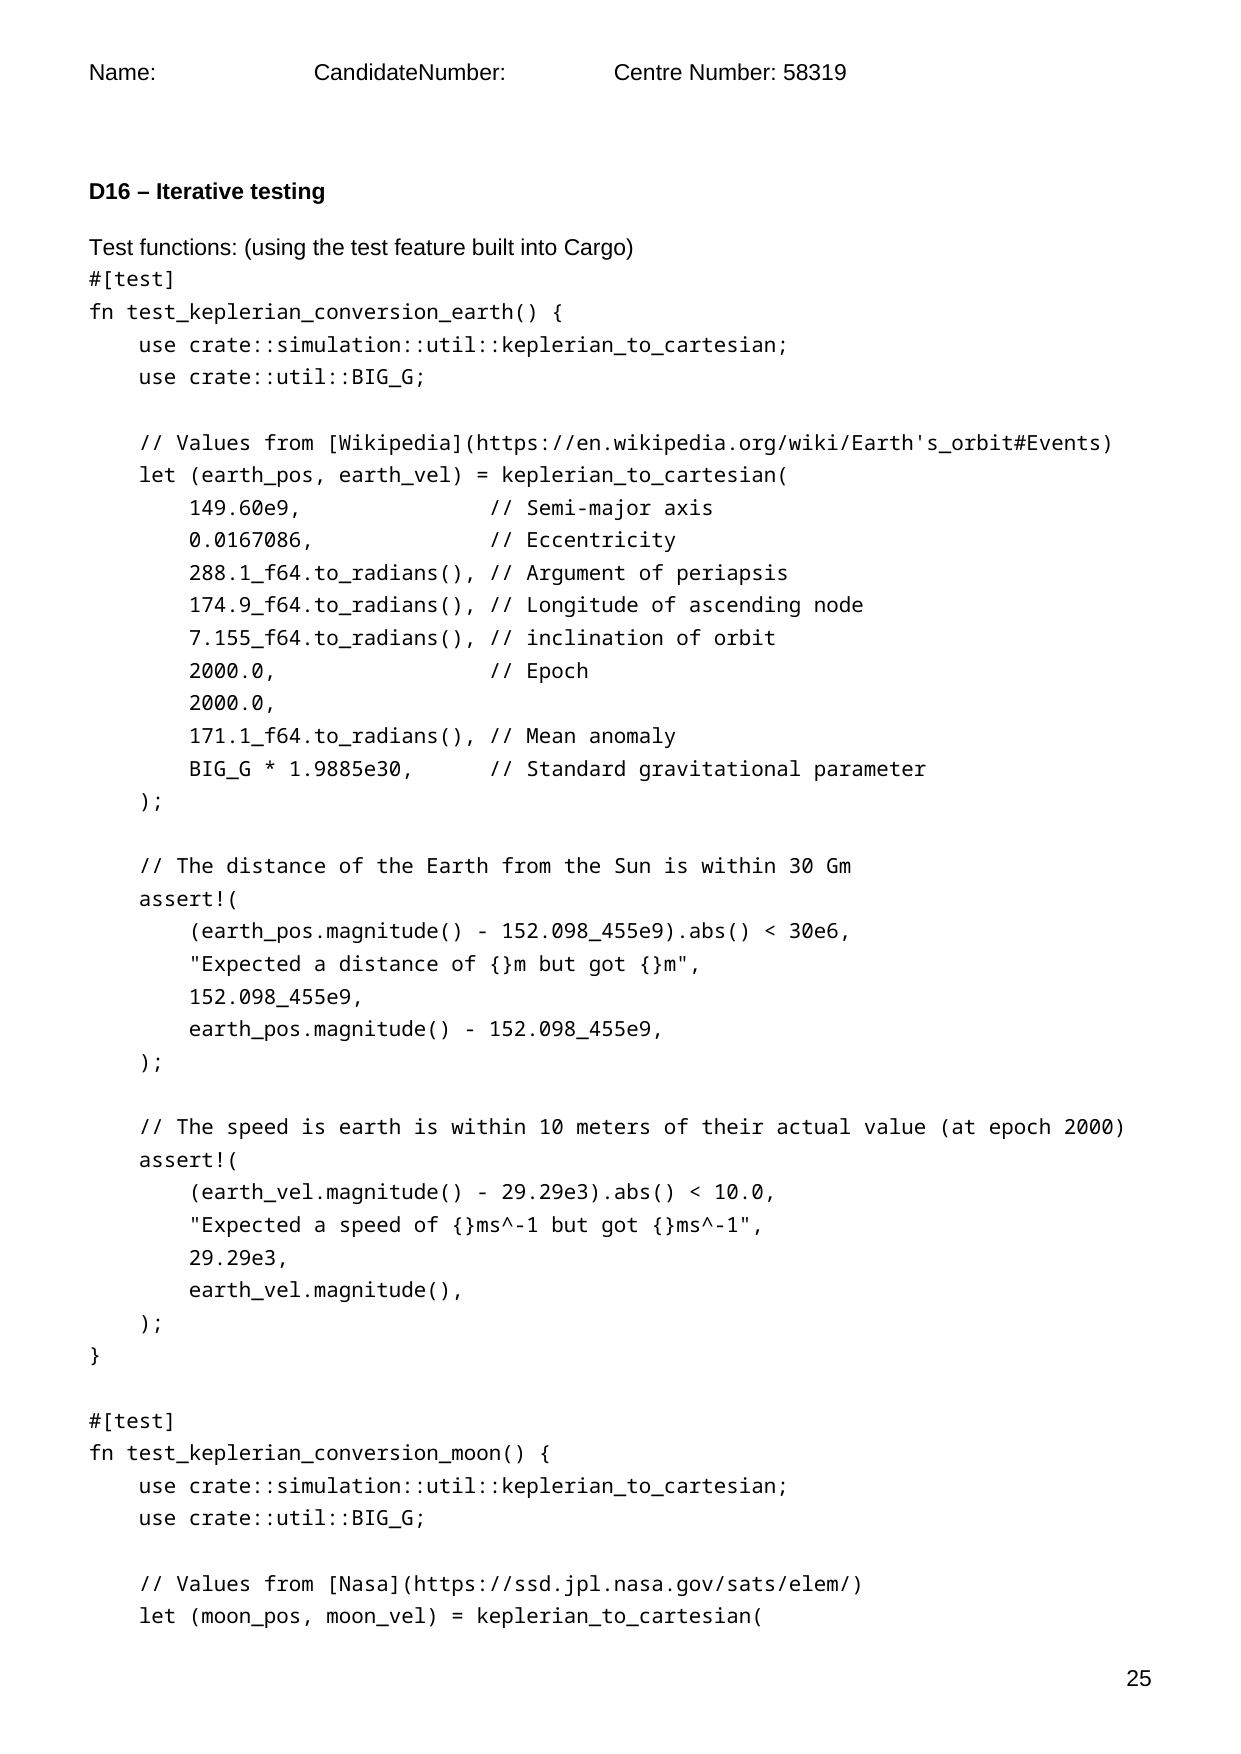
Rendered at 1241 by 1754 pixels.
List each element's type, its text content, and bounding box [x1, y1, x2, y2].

text 149.60e9, // Semi-major axis [88, 493, 1152, 521]
text "Expected a distance of {}m but got {}m", [88, 949, 1152, 978]
text let (earth_pos, earth_vel) = keplerian_to_cartesian( [88, 460, 1152, 489]
text // Values from [Nasa](https://ssd.jpl.nasa.gov/sats/elem/) [88, 1569, 1152, 1597]
text #[test] [88, 1406, 1152, 1434]
text fn test_keplerian_conversion_moon() { [88, 1438, 1152, 1467]
text assert!( [88, 884, 1152, 912]
text ); [88, 1047, 1152, 1076]
text assert!( [88, 1145, 1152, 1173]
text "Expected a speed of {}ms^-1 but got {}ms^-1", [88, 1210, 1152, 1238]
text let (moon_pos, moon_vel) = keplerian_to_cartesian( [88, 1601, 1152, 1630]
text #[test] [88, 264, 1152, 293]
text use crate::util::BIG_G; [88, 1503, 1152, 1532]
text BIG_G * 1.9885e30, // Standard gravitational parameter [88, 754, 1152, 782]
text earth_pos.magnitude() - 152.098_455e9, [88, 1014, 1152, 1043]
text 2000.0, [88, 688, 1152, 717]
text 171.1_f64.to_radians(), // Mean anomaly [88, 721, 1152, 749]
text // The speed is earth is within 10 meters of their actual value (at epoch 2000) [88, 1112, 1152, 1141]
text } [88, 1341, 1152, 1369]
text 29.29e3, [88, 1243, 1152, 1271]
text ); [88, 786, 1152, 815]
text // Values from [Wikipedia](https://en.wikipedia.org/wiki/Earth's_orbit#Events) [88, 428, 1152, 456]
text ); [88, 1308, 1152, 1336]
text Test functions: (using the test feature built into Cargo) [88, 234, 1152, 261]
text fn test_keplerian_conversion_earth() { [88, 297, 1152, 326]
text (earth_pos.magnitude() - 152.098_455e9).abs() < 30e6, [88, 917, 1152, 945]
text use crate::simulation::util::keplerian_to_cartesian; [88, 330, 1152, 358]
text (earth_vel.magnitude() - 29.29e3).abs() < 10.0, [88, 1177, 1152, 1206]
text 0.0167086, // Eccentricity [88, 525, 1152, 554]
text use crate::simulation::util::keplerian_to_cartesian; [88, 1471, 1152, 1499]
text 7.155_f64.to_radians(), // inclination of orbit [88, 623, 1152, 652]
text earth_vel.magnitude(), [88, 1275, 1152, 1304]
text 2000.0, // Epoch [88, 656, 1152, 684]
text 174.9_f64.to_radians(), // Longitude of ascending node [88, 591, 1152, 619]
text use crate::util::BIG_G; [88, 362, 1152, 391]
subtitle D16 – Iterative testing [88, 178, 1152, 204]
text // The distance of the Earth from the Sun is within 30 Gm [88, 851, 1152, 880]
text 288.1_f64.to_radians(), // Argument of periapsis [88, 558, 1152, 586]
text 152.098_455e9, [88, 982, 1152, 1010]
